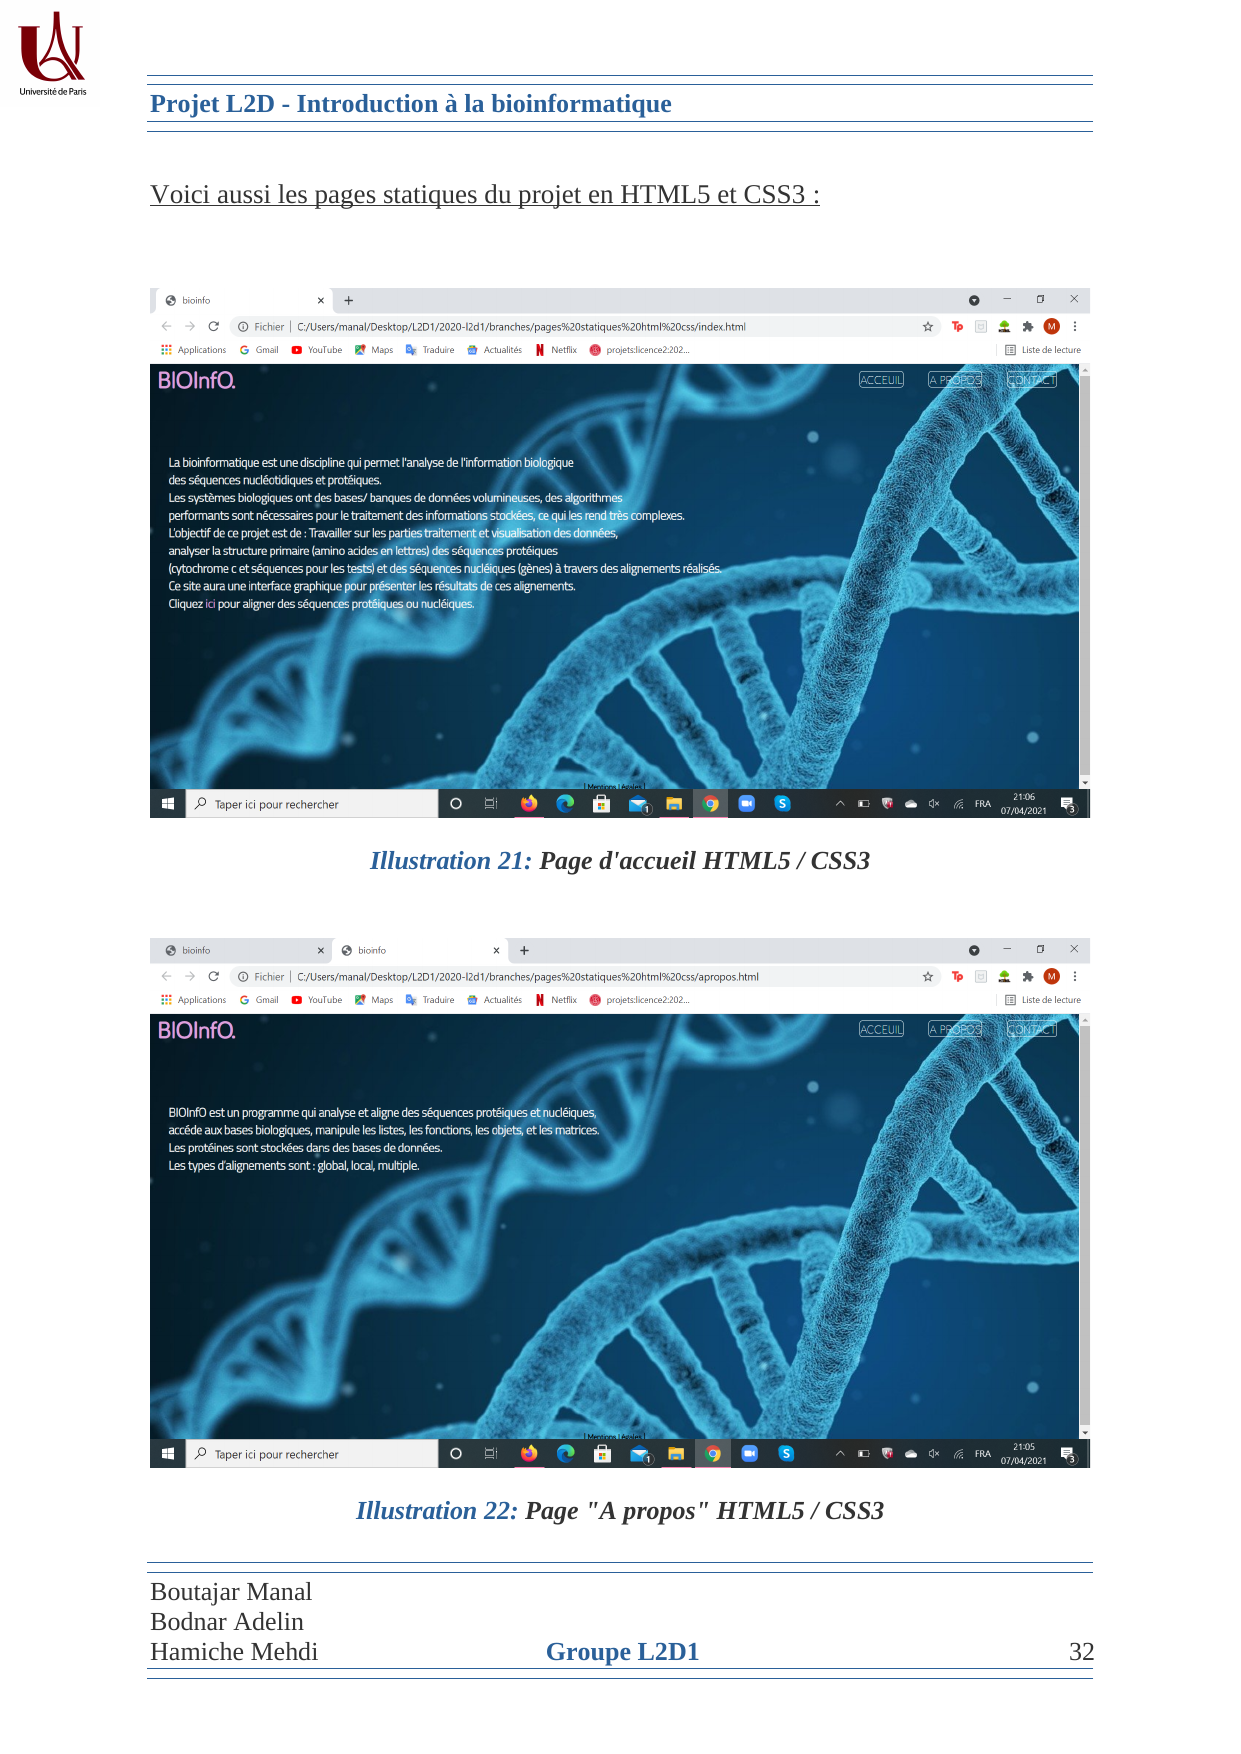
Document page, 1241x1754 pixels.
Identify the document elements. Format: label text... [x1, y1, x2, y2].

text [150, 276, 1090, 288]
picture [150, 938, 1091, 1468]
text Voici aussi les pages statiques du projet en HTML5 et CSS3 : [150, 178, 1090, 209]
text Illustration 22: Page "A propos" HTML5 / CSS3 [150, 1468, 1090, 1525]
picture [0, 0, 101, 107]
text [150, 926, 1090, 938]
text Illustration 21: Page d'accueil HTML5 / CSS3 [150, 818, 1090, 875]
picture [150, 288, 1091, 818]
